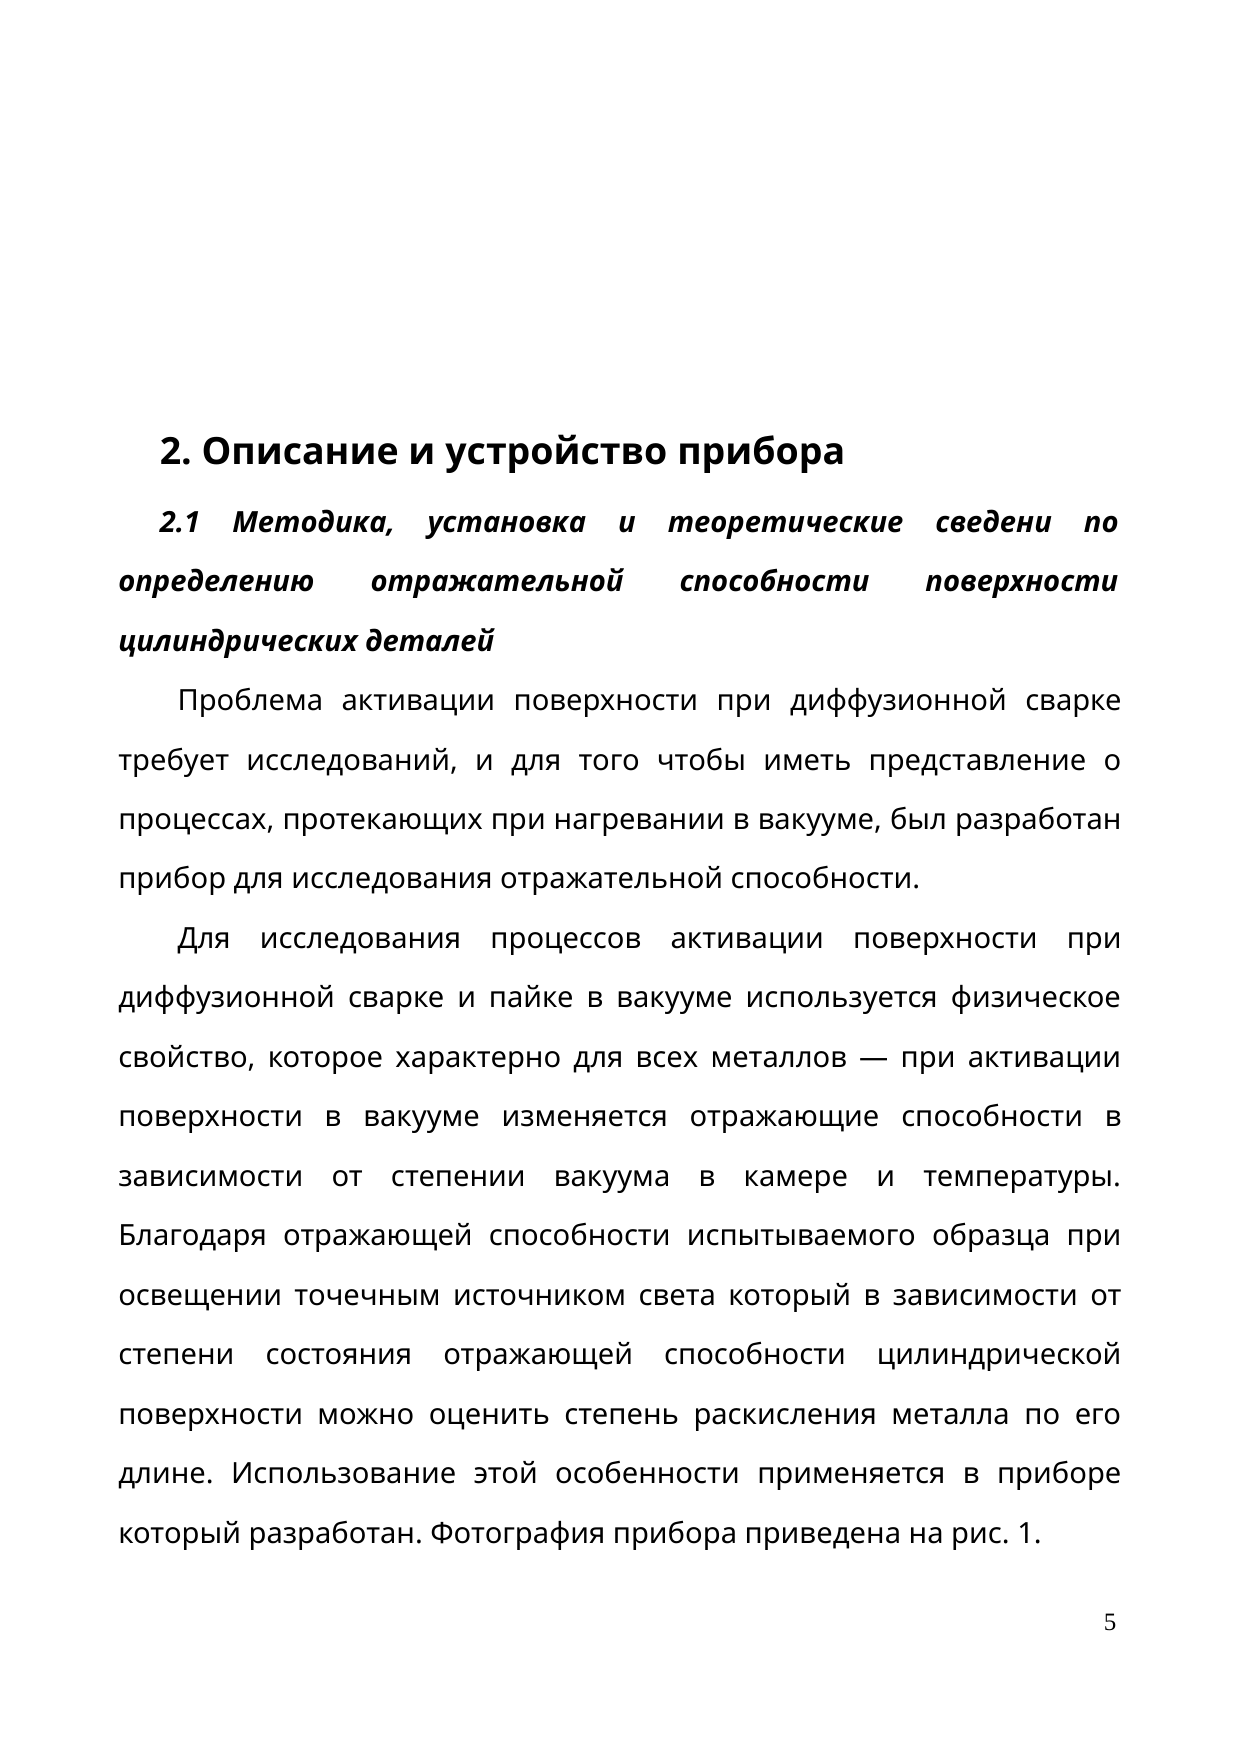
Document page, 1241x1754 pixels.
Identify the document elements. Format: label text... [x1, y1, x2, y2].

text 2.1 Методика, установка и теоретические сведени по определению отражательной способности поверхности цилиндрических деталей [118, 501, 1122, 659]
text Проблема активации поверхности при диффузионной сварке требует исследований, и для того чтобы иметь представление о процессах, протекающих при нагревании в вакууме, был разработан прибор для исследования отражательной способности. [118, 679, 1122, 897]
text Для исследования процессов активации поверхности при диффузионной сварке и пайке в вакууме используется физическое свойство, которое характерно для всех металлов — при активации поверхности в вакууме изменяется отражающие способности в зависимости от степении вакуума в камере и температуры. Благодаря отражающей способности испытываемого образца при освещении точечным источником света который в зависимости от степени состояния отражающей способности цилиндрической поверхности можно оценить степень раскисления металла по его длине. Использование этой особенности применяется в приборе который разработан. Фотография прибора приведена на рис. 1. [118, 917, 1122, 1552]
text 2. Описание и устройство прибора [118, 424, 1122, 475]
